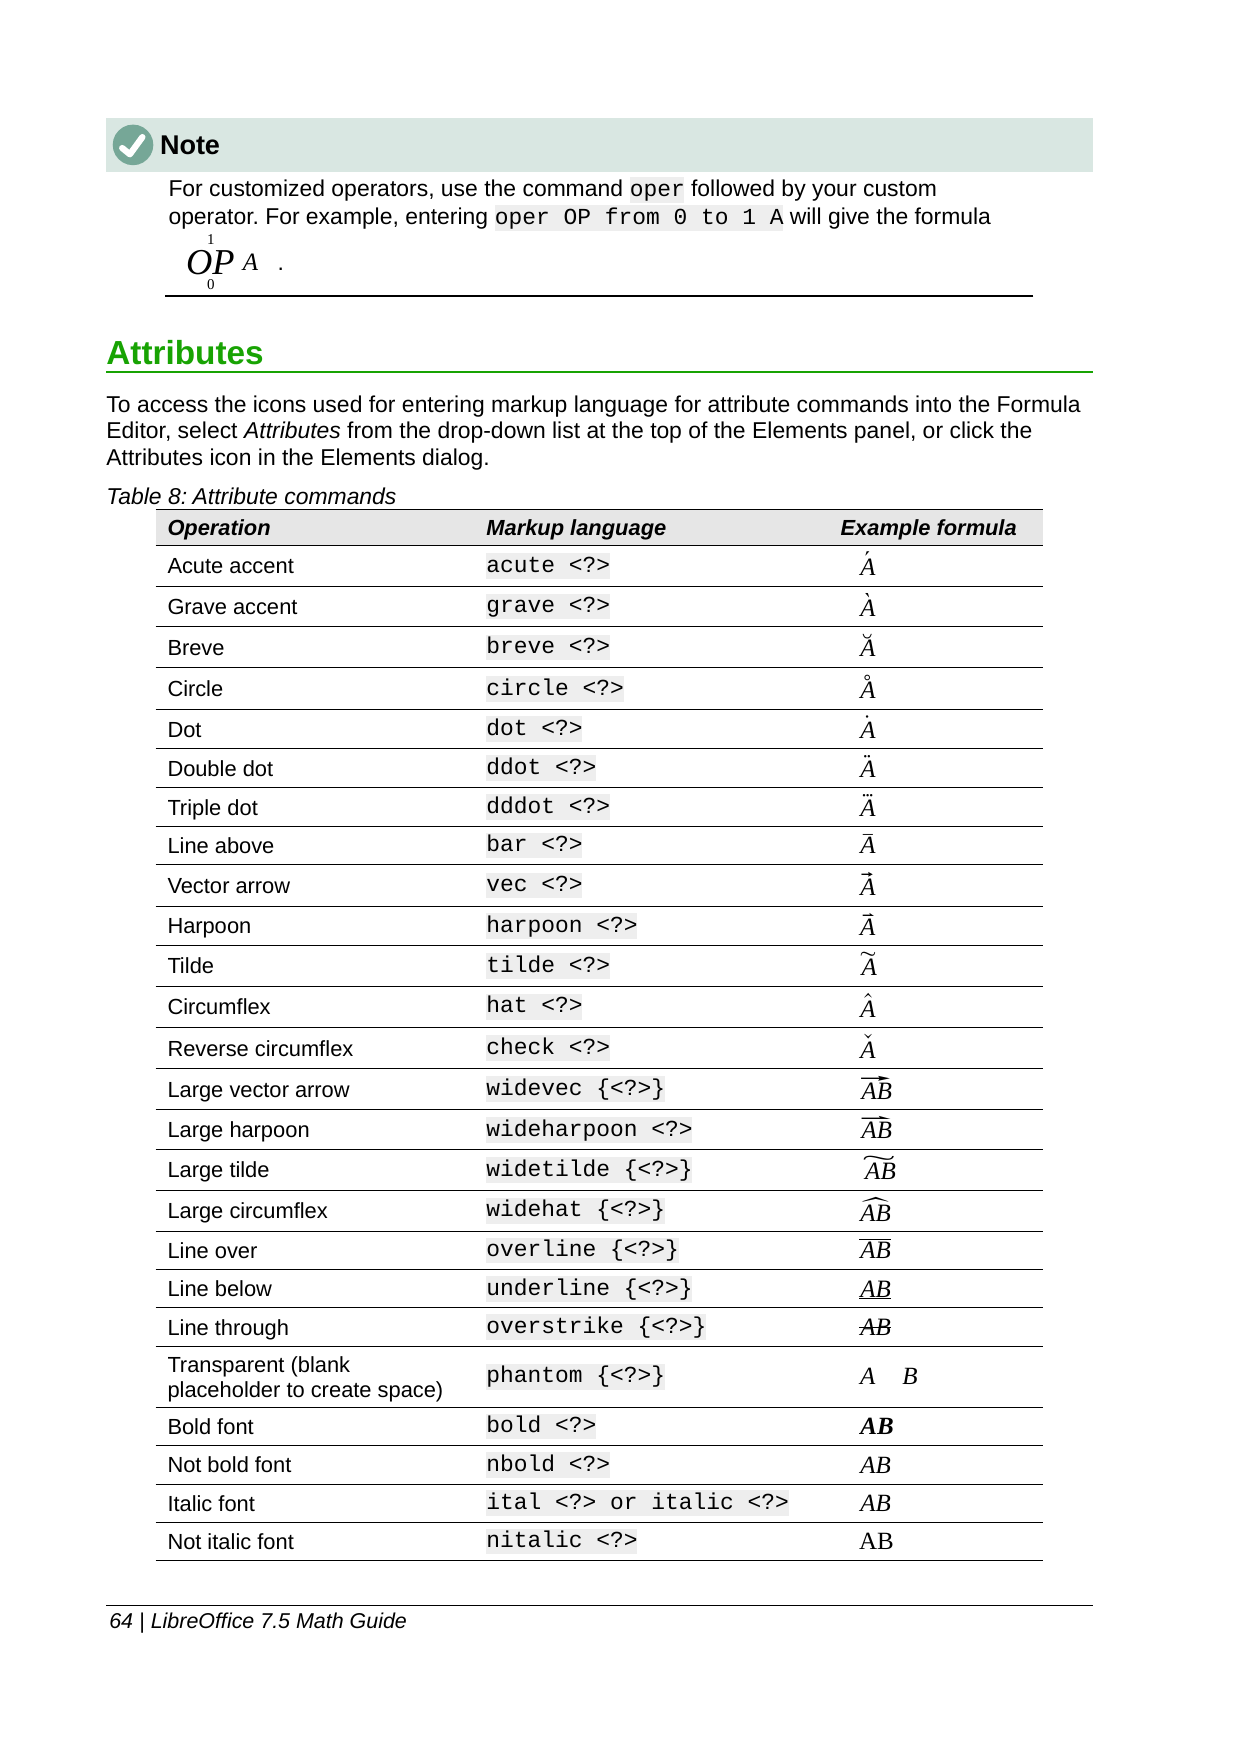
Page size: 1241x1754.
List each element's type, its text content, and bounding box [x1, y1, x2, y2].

table_cell [829, 627, 1043, 667]
table_cell [829, 546, 1043, 586]
table_cell Large tilde [156, 1150, 474, 1189]
table_cell Double dot [156, 749, 474, 787]
table_cell Bold font [156, 1408, 474, 1445]
table_cell Italic font [156, 1485, 474, 1522]
subtitle Attributes [106, 333, 1093, 371]
table_cell Large harpoon [156, 1110, 474, 1149]
table_cell [829, 827, 1043, 864]
table_cell wideharpoon <?> [474, 1110, 829, 1149]
table_cell [829, 1446, 1043, 1483]
table_cell Transparent (blank placeholder to create space) [156, 1347, 474, 1407]
table_cell [829, 788, 1043, 826]
table_cell Circumflex [156, 987, 474, 1027]
table_cell Tilde [156, 946, 474, 986]
table_cell ddot <?> [474, 749, 829, 787]
table_cell [829, 710, 1043, 748]
table_cell Line below [156, 1270, 474, 1307]
table_cell bold <?> [474, 1408, 829, 1445]
table_cell overstrike {<?>} [474, 1308, 829, 1346]
text To access the icons used for entering markup language for attribute commands into the Formula Editor, select Attributes from the drop-down list at the top of the Elements panel, or click the Attributes icon in the Elements dialog. [106, 391, 1093, 470]
table_cell underline {<?>} [474, 1270, 829, 1307]
table_cell tilde <?> [474, 946, 829, 986]
text For customized operators, use the command oper followed by your custom operator. For example, entering oper OP from 0 to 1 A will give the formula. [165, 172, 1033, 295]
subtitle Note [106, 118, 1093, 172]
table_cell hat <?> [474, 987, 829, 1027]
table_cell [829, 1232, 1043, 1269]
table_cell [829, 1069, 1043, 1109]
table_cell Grave accent [156, 587, 474, 626]
table_header Markup language [474, 510, 829, 545]
table_cell [829, 1270, 1043, 1307]
table_cell circle <?> [474, 668, 829, 709]
table_cell check <?> [474, 1028, 829, 1068]
table_cell [829, 749, 1043, 787]
table_cell [829, 1347, 1043, 1407]
table_header Operation [156, 510, 474, 545]
table_cell nbold <?> [474, 1446, 829, 1483]
table_cell widevec {<?>} [474, 1069, 829, 1109]
table_cell Line above [156, 827, 474, 864]
table_cell Triple dot [156, 788, 474, 826]
table_cell [829, 1191, 1043, 1231]
table_cell overline {<?>} [474, 1232, 829, 1269]
table_cell Not italic font [156, 1523, 474, 1560]
table_cell harpoon <?> [474, 907, 829, 945]
table_cell Large circumflex [156, 1191, 474, 1231]
table_cell Line through [156, 1308, 474, 1346]
table_cell [829, 865, 1043, 906]
table_cell [829, 946, 1043, 986]
table_cell vec <?> [474, 865, 829, 906]
table_cell [829, 987, 1043, 1027]
table_cell Line over [156, 1232, 474, 1269]
table_cell [829, 1150, 1043, 1189]
table_cell Dot [156, 710, 474, 748]
table_cell ital <?> or italic <?> [474, 1485, 829, 1522]
table_cell Harpoon [156, 907, 474, 945]
table_cell breve <?> [474, 627, 829, 667]
text Table 8: Attribute commands [106, 483, 1093, 509]
table_cell Large vector arrow [156, 1069, 474, 1109]
table_cell Breve [156, 627, 474, 667]
table_cell dddot <?> [474, 788, 829, 826]
table_cell [829, 1028, 1043, 1068]
table_cell bar <?> [474, 827, 829, 864]
table_cell acute <?> [474, 546, 829, 586]
table_cell Circle [156, 668, 474, 709]
table_header Example formula [829, 510, 1043, 545]
table_cell [829, 1485, 1043, 1522]
table_cell [829, 1408, 1043, 1445]
table_cell Reverse circumflex [156, 1028, 474, 1068]
table_cell widetilde {<?>} [474, 1150, 829, 1189]
table_cell phantom {<?>} [474, 1347, 829, 1407]
table_cell nitalic <?> [474, 1523, 829, 1560]
table_cell grave <?> [474, 587, 829, 626]
table_cell Vector arrow [156, 865, 474, 906]
table_cell Not bold font [156, 1446, 474, 1483]
table_cell [829, 1523, 1043, 1560]
table_cell Acute accent [156, 546, 474, 586]
table_cell [829, 587, 1043, 626]
table_cell [829, 1110, 1043, 1149]
table_cell dot <?> [474, 710, 829, 748]
table_cell widehat {<?>} [474, 1191, 829, 1231]
table_cell [829, 1308, 1043, 1346]
table_cell [829, 907, 1043, 945]
table_cell [829, 668, 1043, 709]
